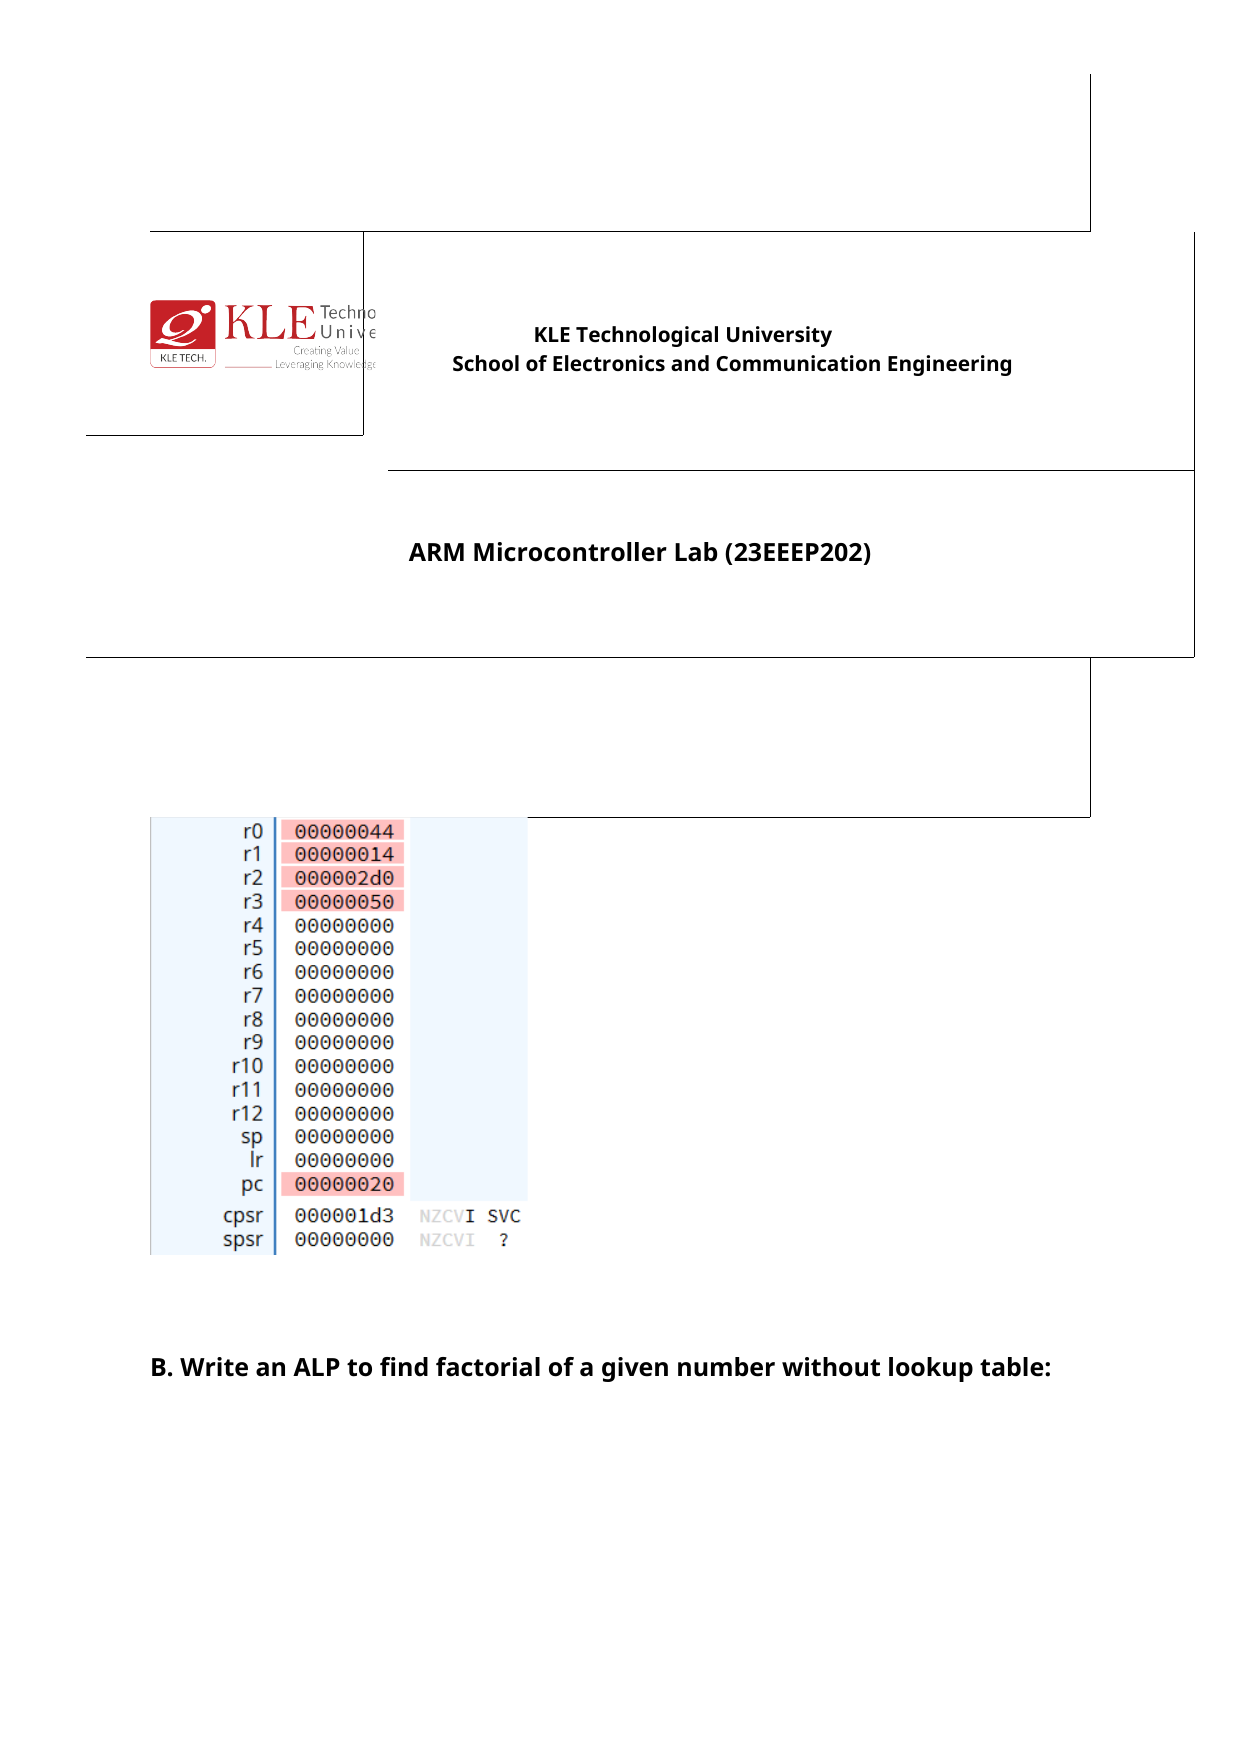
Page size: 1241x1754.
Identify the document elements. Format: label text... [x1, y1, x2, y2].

text B. Write an ALP to find factorial of a given number without lookup table: [150, 1349, 1090, 1384]
